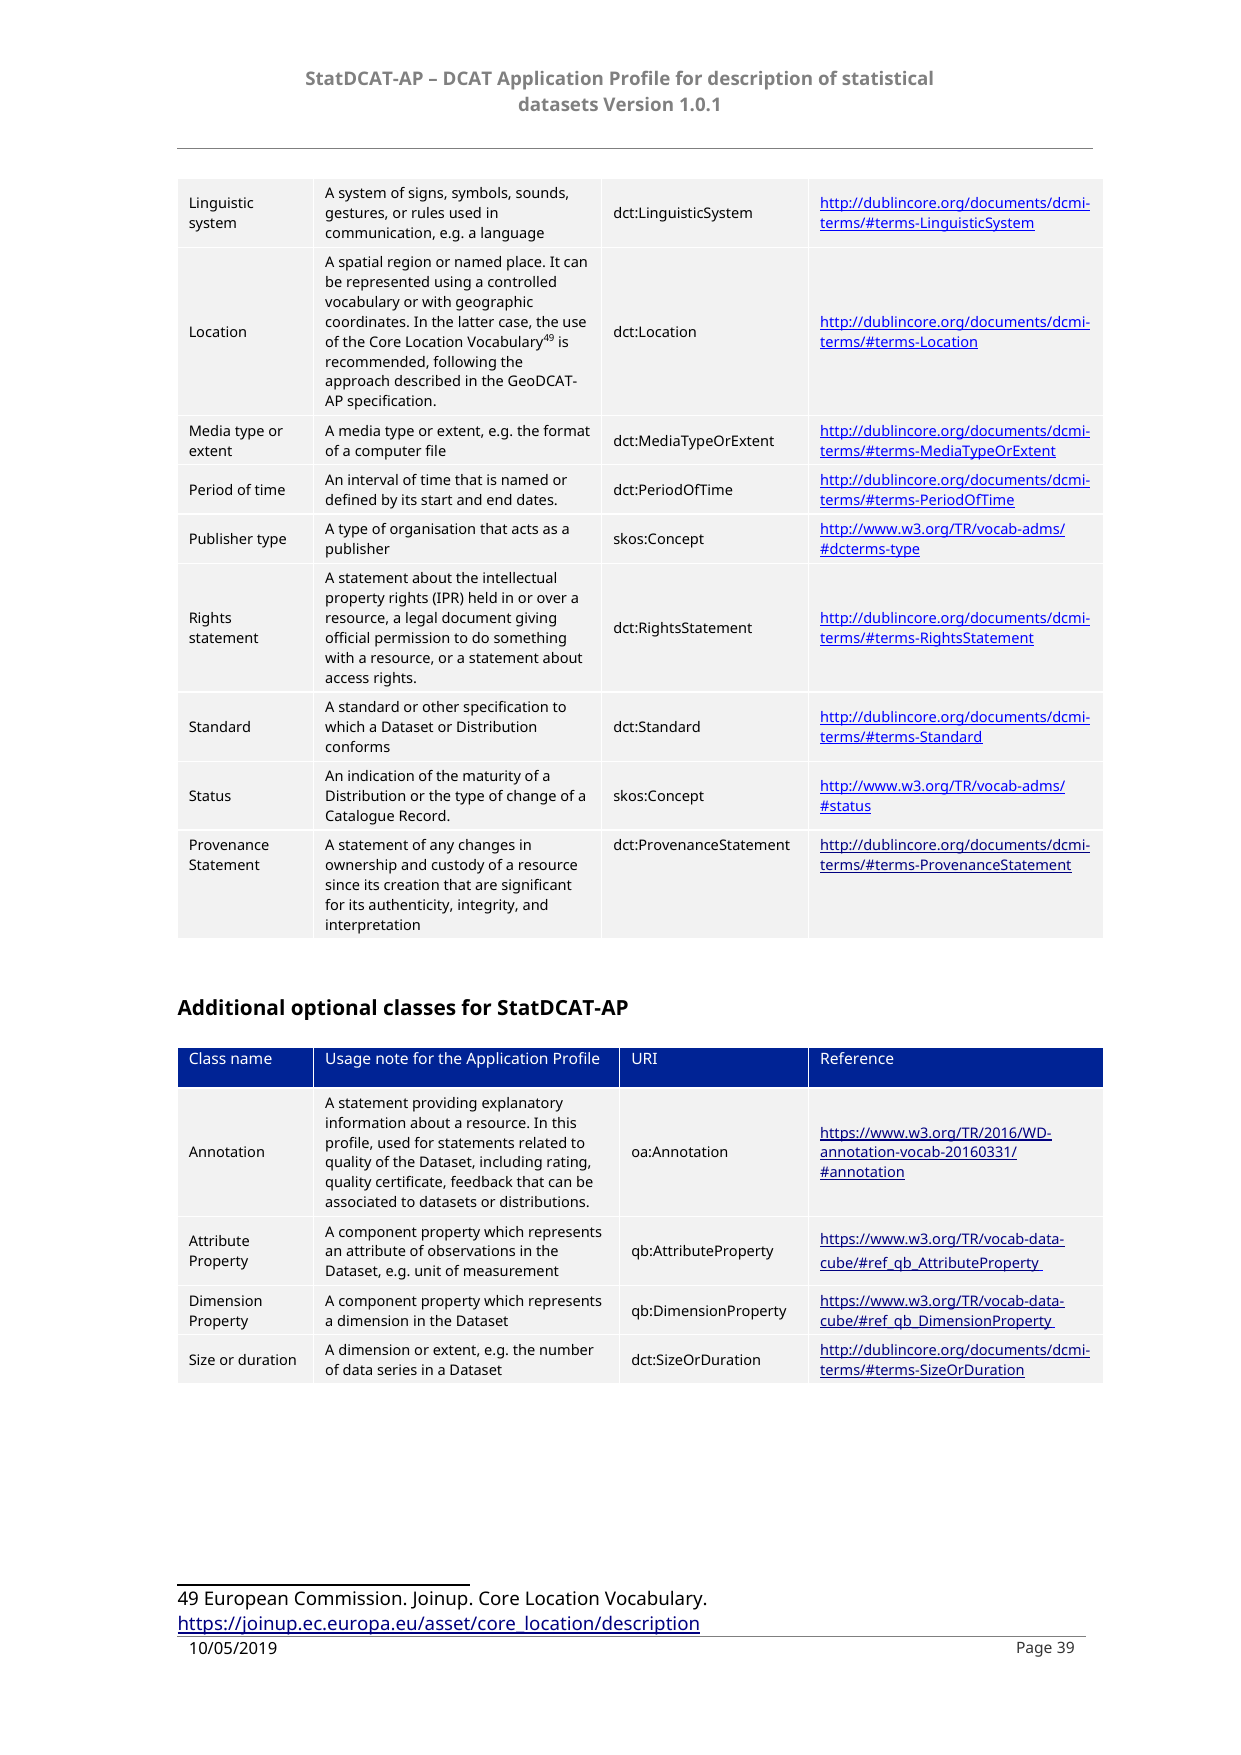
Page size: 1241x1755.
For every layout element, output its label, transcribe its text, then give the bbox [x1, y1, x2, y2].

table_cell Status [178, 762, 313, 829]
table_cell Standard [178, 693, 313, 761]
table_cell A statement about the intellectual property rights (IPR) held in or over a resource, a legal document giving official permission to do something with a resource, or a statement about access rights. [314, 564, 601, 691]
table_cell http://www.w3.org/TR/vocab-adms/#dcterms-type [809, 515, 1103, 563]
table_cell http://dublincore.org/documents/dcmi-terms/#terms-Standard [809, 693, 1103, 761]
table_cell A media type or extent, e.g. the format of a computer file [314, 416, 601, 464]
table_cell A system of signs, symbols, sounds, gestures, or rules used in communication, e.g. a language [314, 179, 601, 247]
table_cell http://dublincore.org/documents/dcmi-terms/#terms-RightsStatement [809, 564, 1103, 691]
table_cell Size or duration [178, 1335, 313, 1383]
table_cell dct:Standard [602, 693, 808, 761]
table_cell A type of organisation that acts as a publisher [314, 515, 601, 563]
table_cell oa:Annotation [620, 1089, 808, 1216]
table_cell skos:Concept [602, 762, 808, 829]
table_cell http://dublincore.org/documents/dcmi-terms/#terms-Location [809, 248, 1103, 415]
table_cell qb:AttributeProperty [620, 1217, 808, 1285]
table_cell dct:LinguisticSystem [602, 179, 808, 247]
text Additional optional classes for StatDCAT-AP [177, 993, 1063, 1021]
table_cell Location [178, 248, 313, 415]
table_cell dct:ProvenanceStatement [602, 831, 808, 938]
table_cell dct:Location [602, 248, 808, 415]
table_cell https://www.w3.org/TR/vocab-data-cube/#ref_qb_AttributeProperty [809, 1217, 1103, 1285]
table_cell dct:MediaTypeOrExtent [602, 416, 808, 464]
table_header URI [620, 1048, 808, 1087]
table_cell http://dublincore.org/documents/dcmi-terms/#terms-SizeOrDuration [809, 1335, 1103, 1383]
table_header Class name [178, 1048, 313, 1087]
table_cell http://dublincore.org/documents/dcmi-terms/#terms-LinguisticSystem [809, 179, 1103, 247]
table_cell Dimension Property [178, 1286, 313, 1334]
table_cell dct:SizeOrDuration [620, 1335, 808, 1383]
table_cell A component property which represents an attribute of observations in the Dataset, e.g. unit of measurement [314, 1217, 619, 1285]
table_cell http://dublincore.org/documents/dcmi-terms/#terms-ProvenanceStatement [809, 831, 1103, 938]
table_cell A spatial region or named place. It can be represented using a controlled vocabulary or with geographic coordinates. In the latter case, the use of the Core Location Vocabulary is recommended, following the approach described in the GeoDCAT-AP specification. [314, 248, 601, 415]
table_cell http://www.w3.org/TR/vocab-adms/#status [809, 762, 1103, 829]
table_cell An indication of the maturity of a Distribution or the type of change of a Catalogue Record. [314, 762, 601, 829]
table_cell http://dublincore.org/documents/dcmi-terms/#terms-PeriodOfTime [809, 465, 1103, 513]
table_cell Media type or extent [178, 416, 313, 464]
table_cell https://www.w3.org/TR/vocab-data-cube/#ref_qb_DimensionProperty [809, 1286, 1103, 1334]
table_cell Publisher type [178, 515, 313, 563]
table_cell A component property which represents a dimension in the Dataset [314, 1286, 619, 1334]
table_cell qb:DimensionProperty [620, 1286, 808, 1334]
table_cell https://www.w3.org/TR/2016/WD-annotation-vocab-20160331/#annotation [809, 1089, 1103, 1216]
table_cell Period of time [178, 465, 313, 513]
table_cell Annotation [178, 1089, 313, 1216]
table_cell dct:RightsStatement [602, 564, 808, 691]
table_cell An interval of time that is named or defined by its start and end dates. [314, 465, 601, 513]
table_cell Attribute Property [178, 1217, 313, 1285]
table_cell A statement of any changes in ownership and custody of a resource since its creation that are significant for its authenticity, integrity, and interpretation [314, 831, 601, 938]
table_cell dct:PeriodOfTime [602, 465, 808, 513]
table_cell Linguistic system [178, 179, 313, 247]
table_cell A statement providing explanatory information about a resource. In this profile, used for statements related to quality of the Dataset, including rating, quality certificate, feedback that can be associated to datasets or distributions. [314, 1089, 619, 1216]
table_cell Provenance Statement [178, 831, 313, 938]
table_cell Rights statement [178, 564, 313, 691]
table_cell skos:Concept [602, 515, 808, 563]
table_cell A standard or other specification to which a Dataset or Distribution conforms [314, 693, 601, 761]
table_header Usage note for the Application Profile [314, 1048, 619, 1087]
table_header Reference [809, 1048, 1103, 1087]
table_cell A dimension or extent, e.g. the number of data series in a Dataset [314, 1335, 619, 1383]
table_cell http://dublincore.org/documents/dcmi-terms/#terms-MediaTypeOrExtent [809, 416, 1103, 464]
